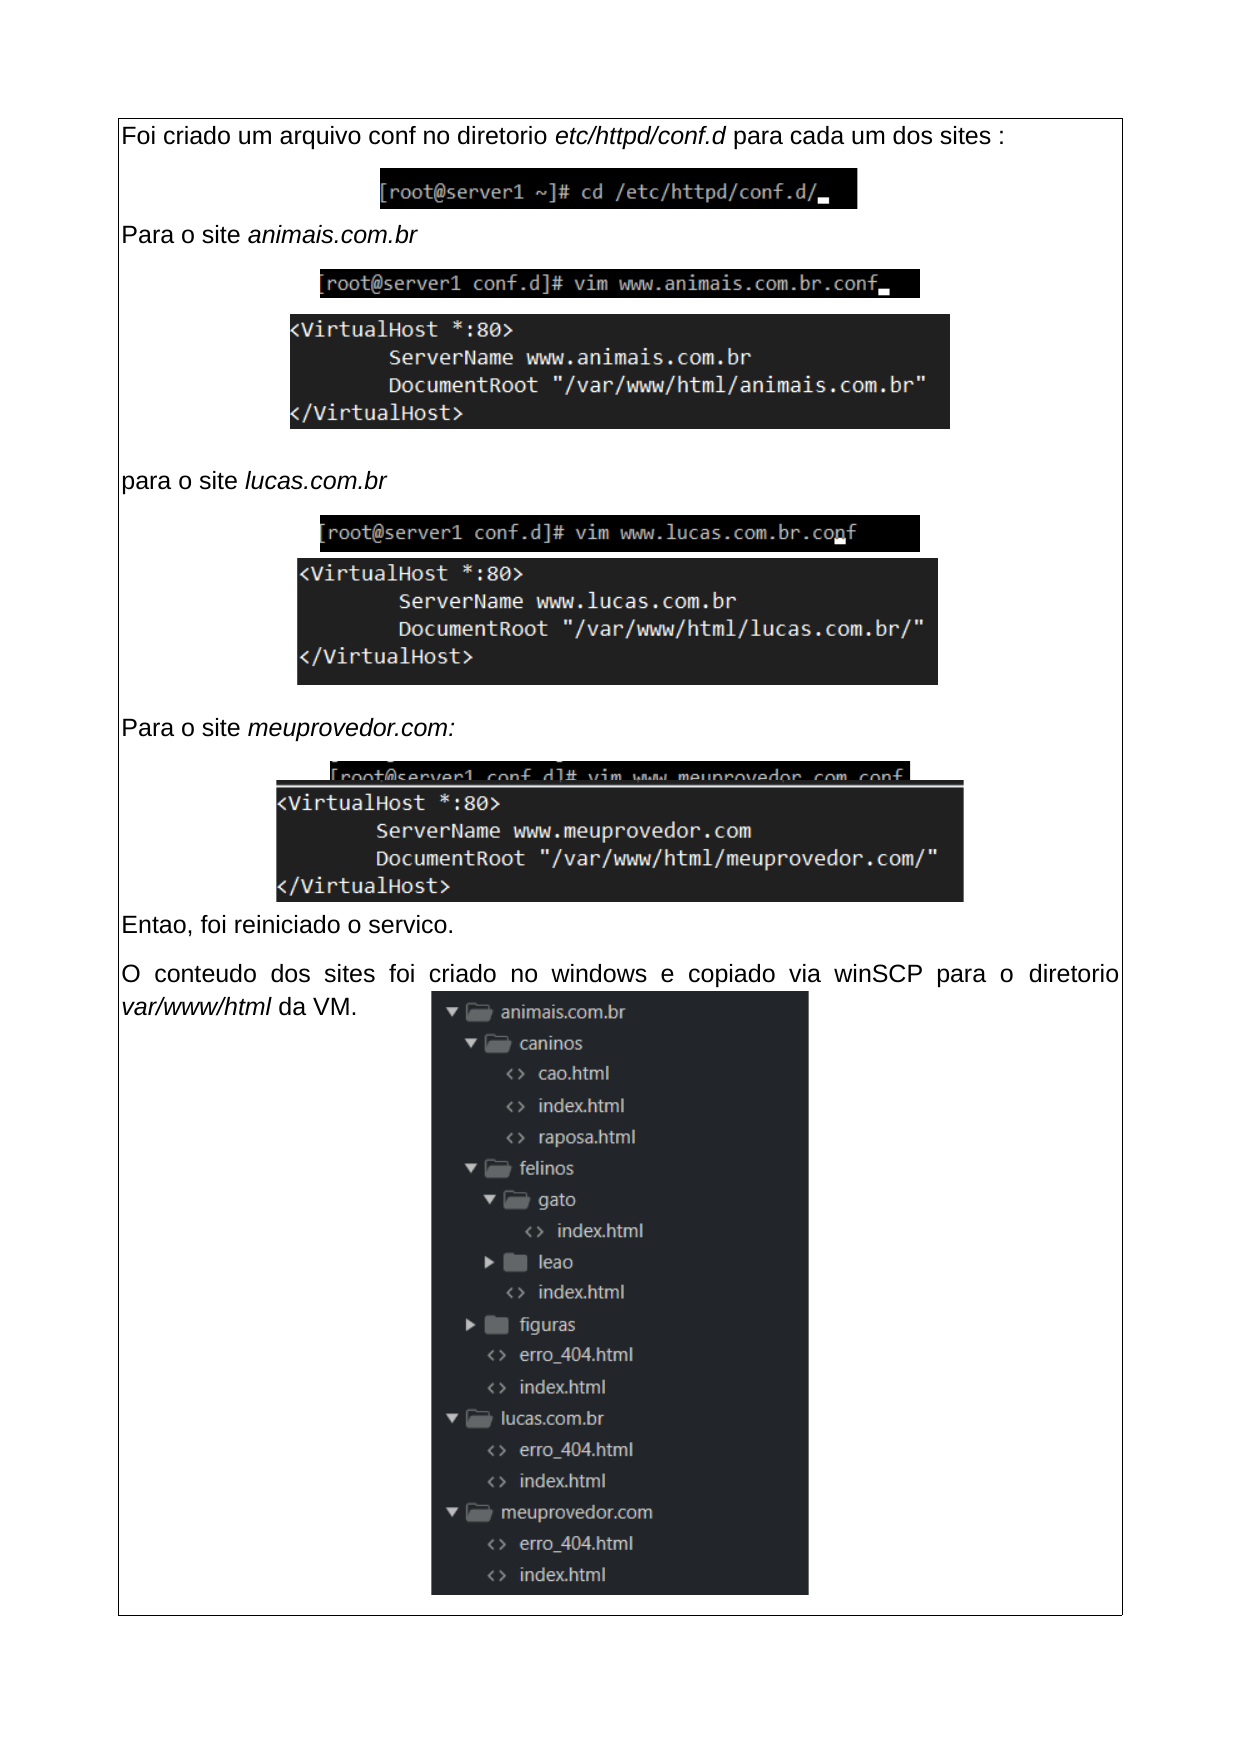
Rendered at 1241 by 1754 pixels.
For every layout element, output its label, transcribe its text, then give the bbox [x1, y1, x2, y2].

text Para o site meuprovedor.com: [119, 709, 1122, 741]
picture [431, 991, 809, 1595]
picture [276, 761, 964, 902]
picture [296, 558, 938, 685]
text Para o site animais.com.br [119, 217, 1122, 248]
picture [290, 314, 950, 429]
picture [320, 515, 920, 552]
text Foi criado um arquivo conf no diretorio etc/httpd/conf.d para cada um dos sites : [119, 119, 1122, 150]
text Entao, foi reiniciado o servico. [119, 906, 1122, 938]
text para o site lucas.com.br [119, 463, 1122, 495]
picture [380, 168, 858, 209]
text O conteudo dos sites foi criado no windows e copiado via winSCP para o diretorio var/www/html da VM. [119, 956, 1122, 1021]
picture [320, 269, 920, 298]
